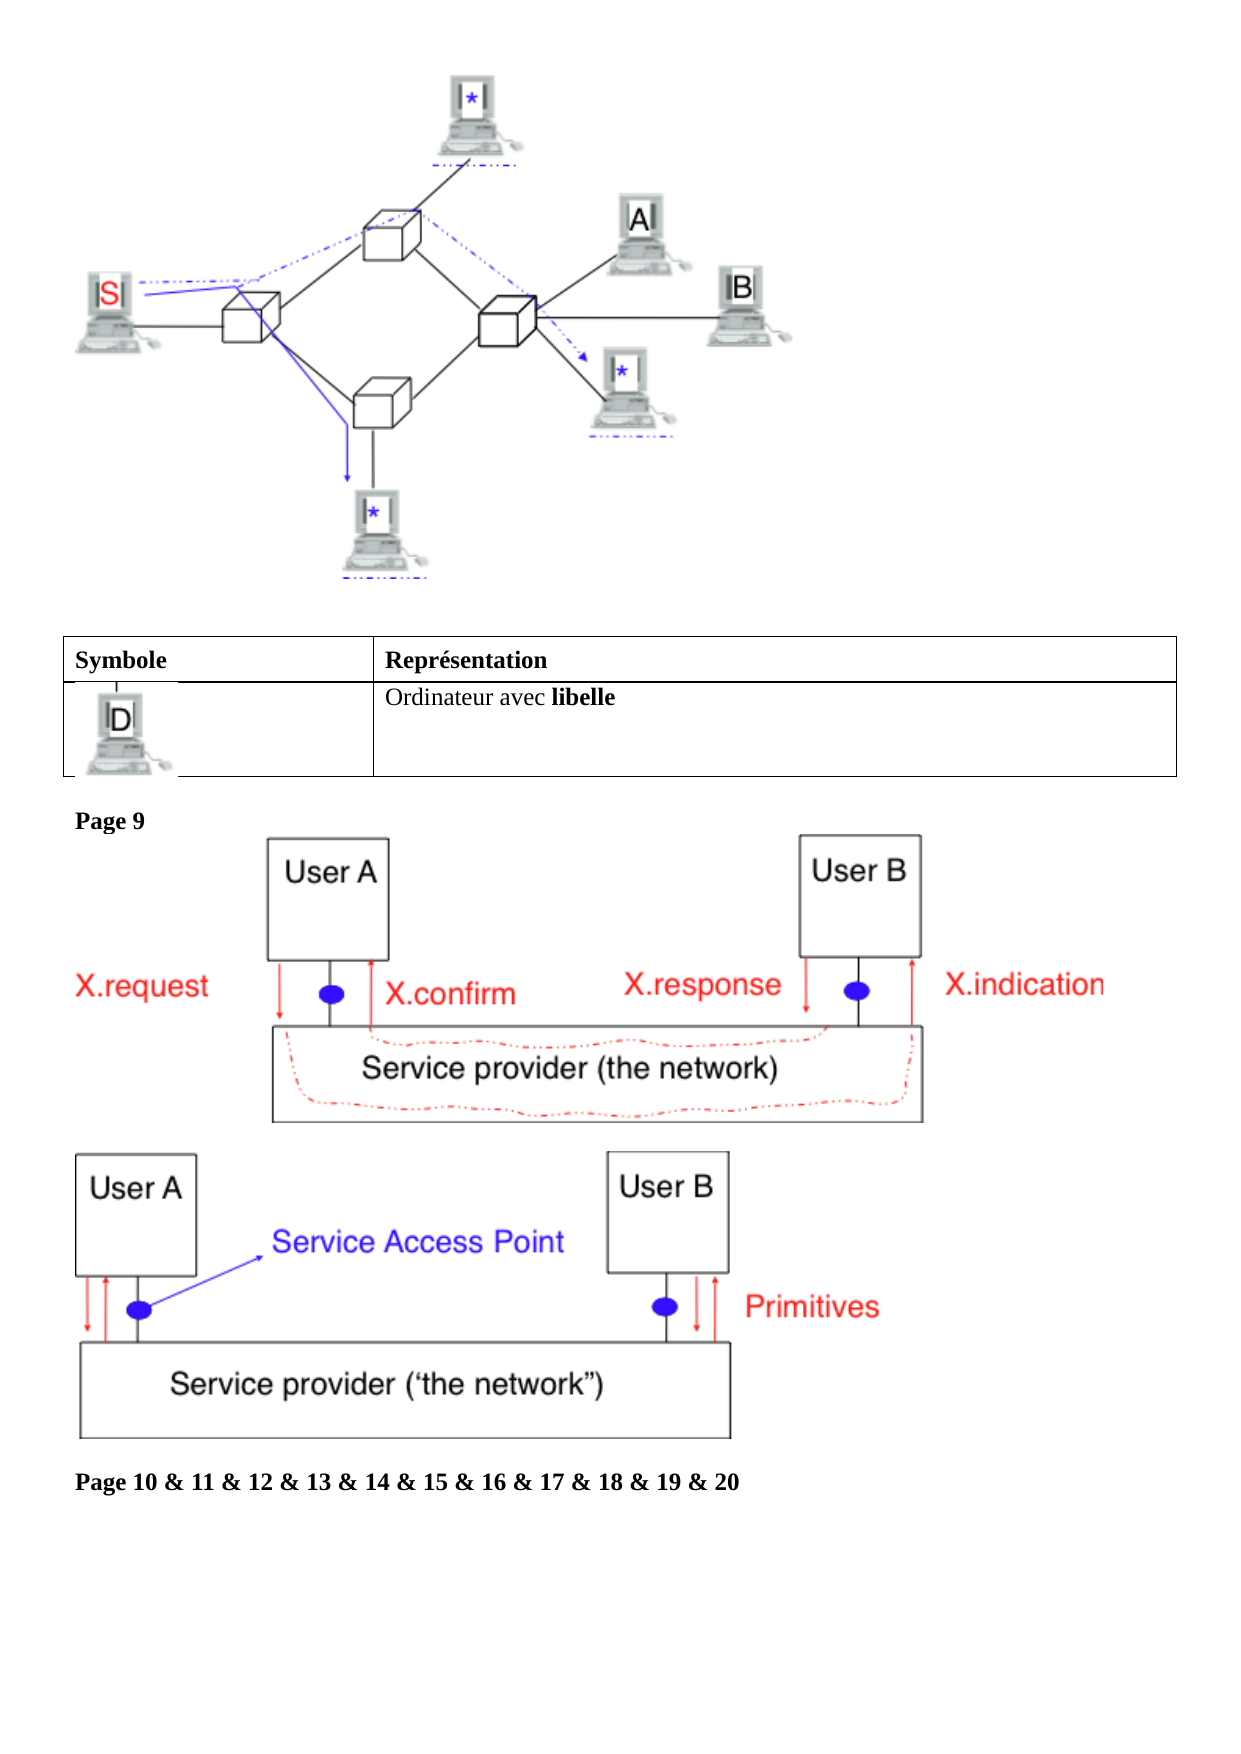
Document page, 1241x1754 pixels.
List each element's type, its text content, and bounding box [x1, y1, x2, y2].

table_header Symbole [64, 637, 373, 681]
picture [75, 1151, 1001, 1439]
picture [75, 834, 1104, 1123]
text Page 10 & 11 & 12 & 13 & 14 & 15 & 16 & 17 & 18 & 19 & 20 [75, 1467, 1165, 1496]
table_cell Ordinateur avec libelle [374, 683, 1176, 776]
table_cell [64, 683, 75, 776]
picture [75, 75, 794, 579]
text Page 9 [75, 806, 1165, 835]
table_header Représentation [374, 637, 1176, 681]
table_cell [179, 683, 373, 776]
picture [75, 682, 179, 777]
